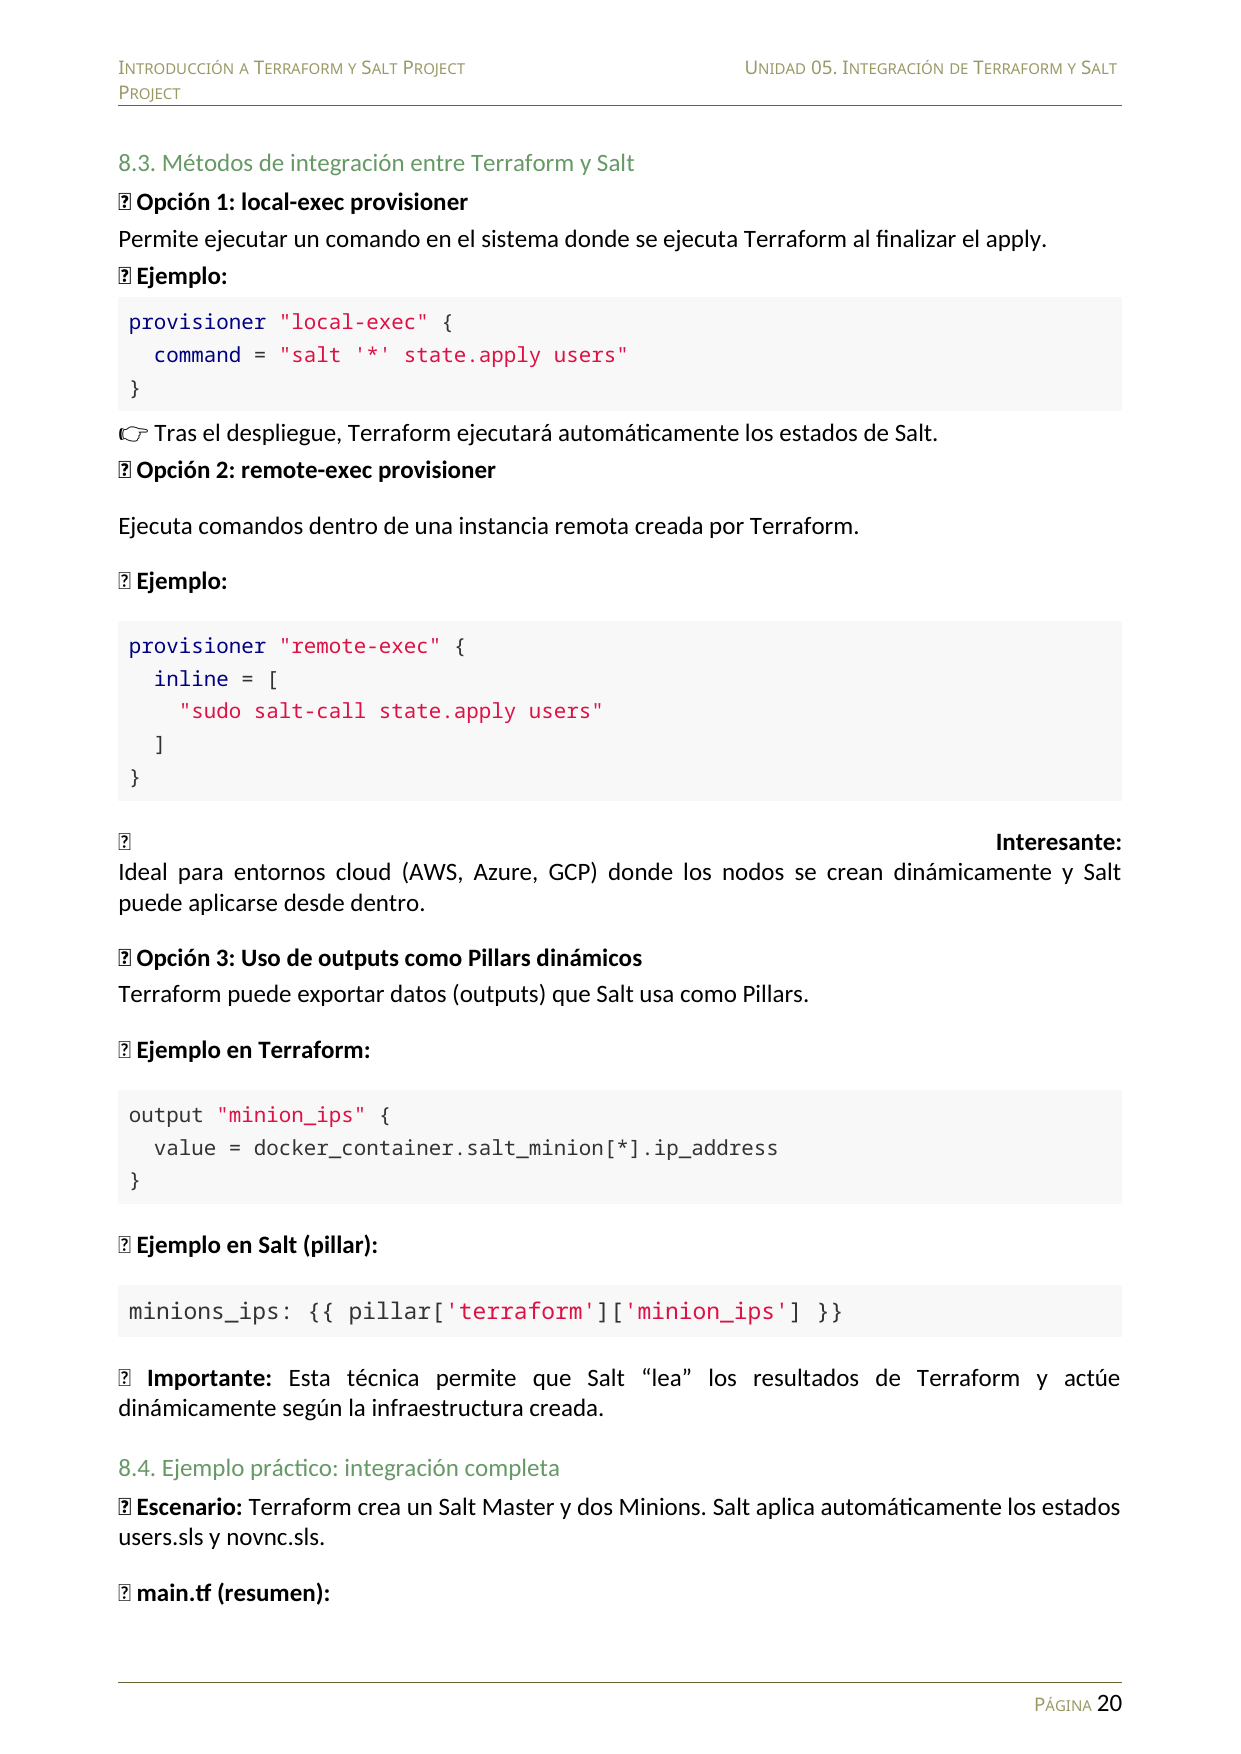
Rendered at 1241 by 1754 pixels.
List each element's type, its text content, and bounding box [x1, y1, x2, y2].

text 🔹 Opción 2: remote-exec provisioner [118, 454, 1122, 485]
text 💬 Escenario: Terraform crea un Salt Master y dos Minions. Salt aplica automáticamente los estados users.sls y novnc.sls. [118, 1491, 1122, 1552]
subtitle 8.3. Métodos de integración entre Terraform y Salt [118, 147, 1122, 178]
text 📖 Importante: Esta técnica permite que Salt “lea” los resultados de Terraform y actúe dinámicamente según la infraestructura creada. [118, 1362, 1122, 1423]
text 📄 Ejemplo en Salt (pillar): [118, 1229, 1122, 1260]
text 📄 Ejemplo: [118, 565, 1122, 596]
text 📄 Ejemplo en Terraform: [118, 1034, 1122, 1065]
text 📄 Ejemplo: [118, 260, 1122, 291]
text 💬 Interesante: Ideal para entornos cloud (AWS, Azure, GCP) donde los nodos se crean dinámicamente y Salt puede aplicarse desde dentro. [118, 826, 1122, 917]
subtitle 8.4. Ejemplo práctico: integración completa [118, 1452, 1122, 1482]
text 📄 main.tf (resumen): [118, 1577, 1122, 1607]
text Permite ejecutar un comando en el sistema donde se ejecuta Terraform al finalizar el apply. [118, 223, 1122, 253]
text 🔹 Opción 1: local-exec provisioner [118, 186, 1122, 217]
text 👉 Tras el despliegue, Terraform ejecutará automáticamente los estados de Salt. [118, 417, 1122, 448]
text Terraform puede exportar datos (outputs) que Salt usa como Pillars. [118, 979, 1122, 1009]
table_header provisioner "remote-exec" { inline = [ "sudo salt-call state.apply users" ] } [118, 621, 1122, 801]
text Ejecuta comandos dentro de una instancia remota creada por Terraform. [118, 510, 1122, 540]
table_header provisioner "local-exec" { command = "salt '*' state.apply users" } [118, 297, 1122, 411]
text 🔹 Opción 3: Uso de outputs como Pillars dinámicos [118, 942, 1122, 973]
table_header output "minion_ips" { value = docker_container.salt_minion[*].ip_address } [118, 1090, 1122, 1204]
table_header minions_ips: {{ pillar['terraform']['minion_ips'] }} [118, 1285, 1122, 1337]
